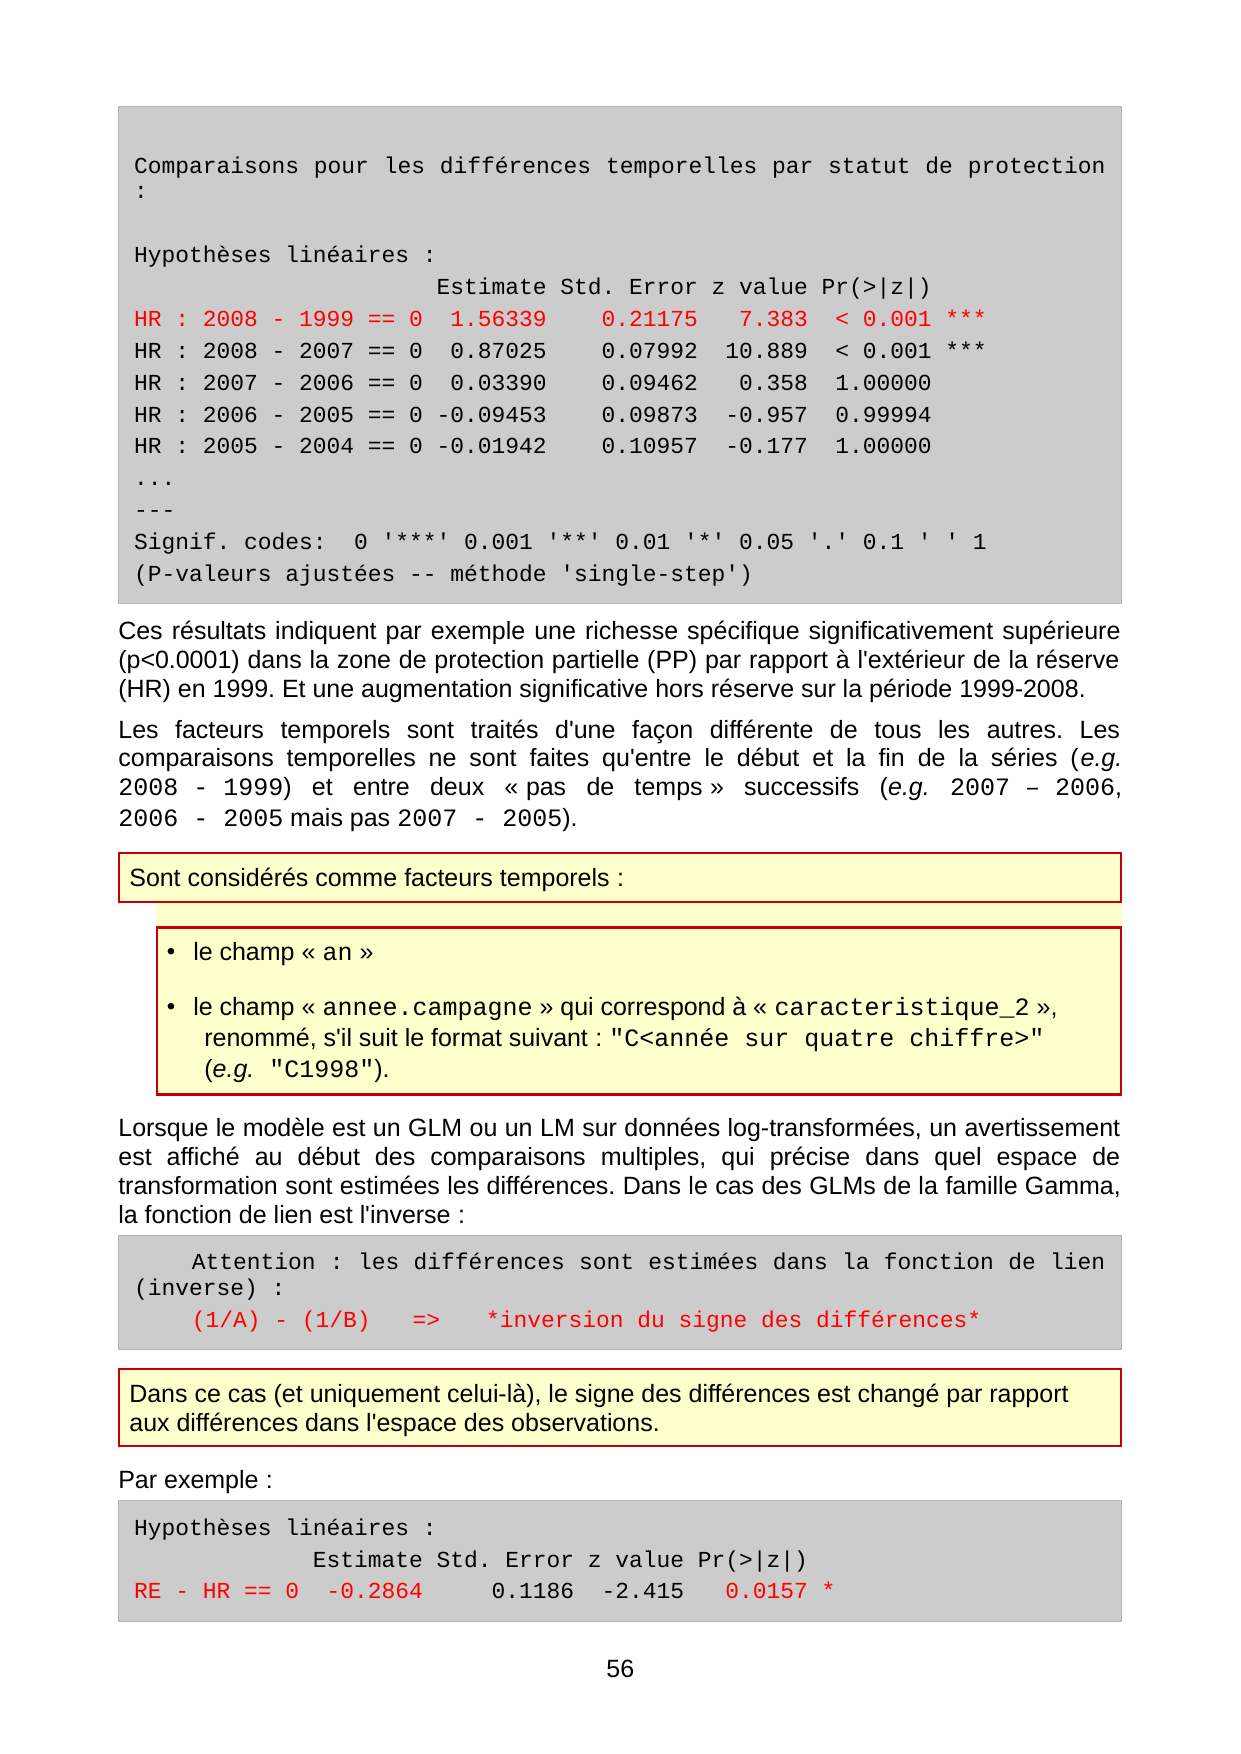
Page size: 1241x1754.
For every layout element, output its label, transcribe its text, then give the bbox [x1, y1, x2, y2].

text RE - HR == 0 -0.2864 0.1186 -2.415 0.0157 * [119, 1564, 1121, 1621]
text Signif. codes: 0 '***' 0.001 '**' 0.01 '*' 0.05 '.' 0.1 ' ' 1 [119, 515, 1121, 547]
list le champ « an » [158, 929, 1120, 968]
text (P-valeurs ajustées -- méthode 'single-step') [119, 547, 1121, 603]
text Hypothèses linéaires : [119, 228, 1121, 260]
text Comparaisons pour les différences temporelles par statut de protection : [119, 138, 1121, 196]
text HR : 2007 - 2006 == 0 0.03390 0.09462 0.358 1.00000 [119, 355, 1121, 387]
text Attention : les différences sont estimées dans la fonction de lien (inverse) : [119, 1236, 1121, 1293]
text Estimate Std. Error z value Pr(>|z|) [119, 260, 1121, 292]
text Dans ce cas (et uniquement celui-là), le signe des différences est changé par rapport aux différences dans l'espace des observations. [120, 1370, 1120, 1445]
text HR : 2008 - 2007 == 0 0.87025 0.07992 10.889 < 0.001 *** [119, 323, 1121, 355]
text Hypothèses linéaires : [119, 1501, 1121, 1532]
text Lorsque le modèle est un GLM ou un LM sur données log-transformées, un avertissement est affiché au début des comparaisons multiples, qui précise dans quel espace de transformation sont estimées les différences. Dans le cas des GLMs de la famille Gamma, la fonction de lien est l'inverse : [118, 1113, 1122, 1228]
list le champ « annee.campagne » qui correspond à « caracteristique_2 », renommé, s'il suit le format suivant : "C<année sur quatre chiffre>" (e.g. "C1998"). [158, 981, 1120, 1093]
text Par exemple : [118, 1465, 1122, 1494]
text HR : 2008 - 1999 == 0 1.56339 0.21175 7.383 < 0.001 *** [119, 292, 1121, 323]
text Ces résultats indiquent par exemple une richesse spécifique significativement supérieure (p<0.0001) dans la zone de protection partielle (PP) par rapport à l'extérieur de la réserve (HR) en 1999. Et une augmentation significative hors réserve sur la période 1999-2008. [118, 616, 1122, 702]
text Les facteurs temporels sont traités d'une façon différente de tous les autres. Les comparaisons temporelles ne sont faites qu'entre le début et la fin de la séries (e.g. 2008 - 1999) et entre deux « pas de temps » successifs (e.g. 2007 – 2006, 2006 - 2005 mais pas 2007 - 2005). [118, 715, 1122, 834]
text ... [119, 451, 1121, 483]
text (1/A) - (1/B) => *inversion du signe des différences* [119, 1293, 1121, 1349]
text Estimate Std. Error z value Pr(>|z|) [119, 1532, 1121, 1564]
text Sont considérés comme facteurs temporels : [120, 854, 1120, 901]
text --- [119, 483, 1121, 515]
text HR : 2006 - 2005 == 0 -0.09453 0.09873 -0.957 0.99994 [119, 387, 1121, 419]
text HR : 2005 - 2004 == 0 -0.01942 0.10957 -0.177 1.00000 [119, 419, 1121, 451]
